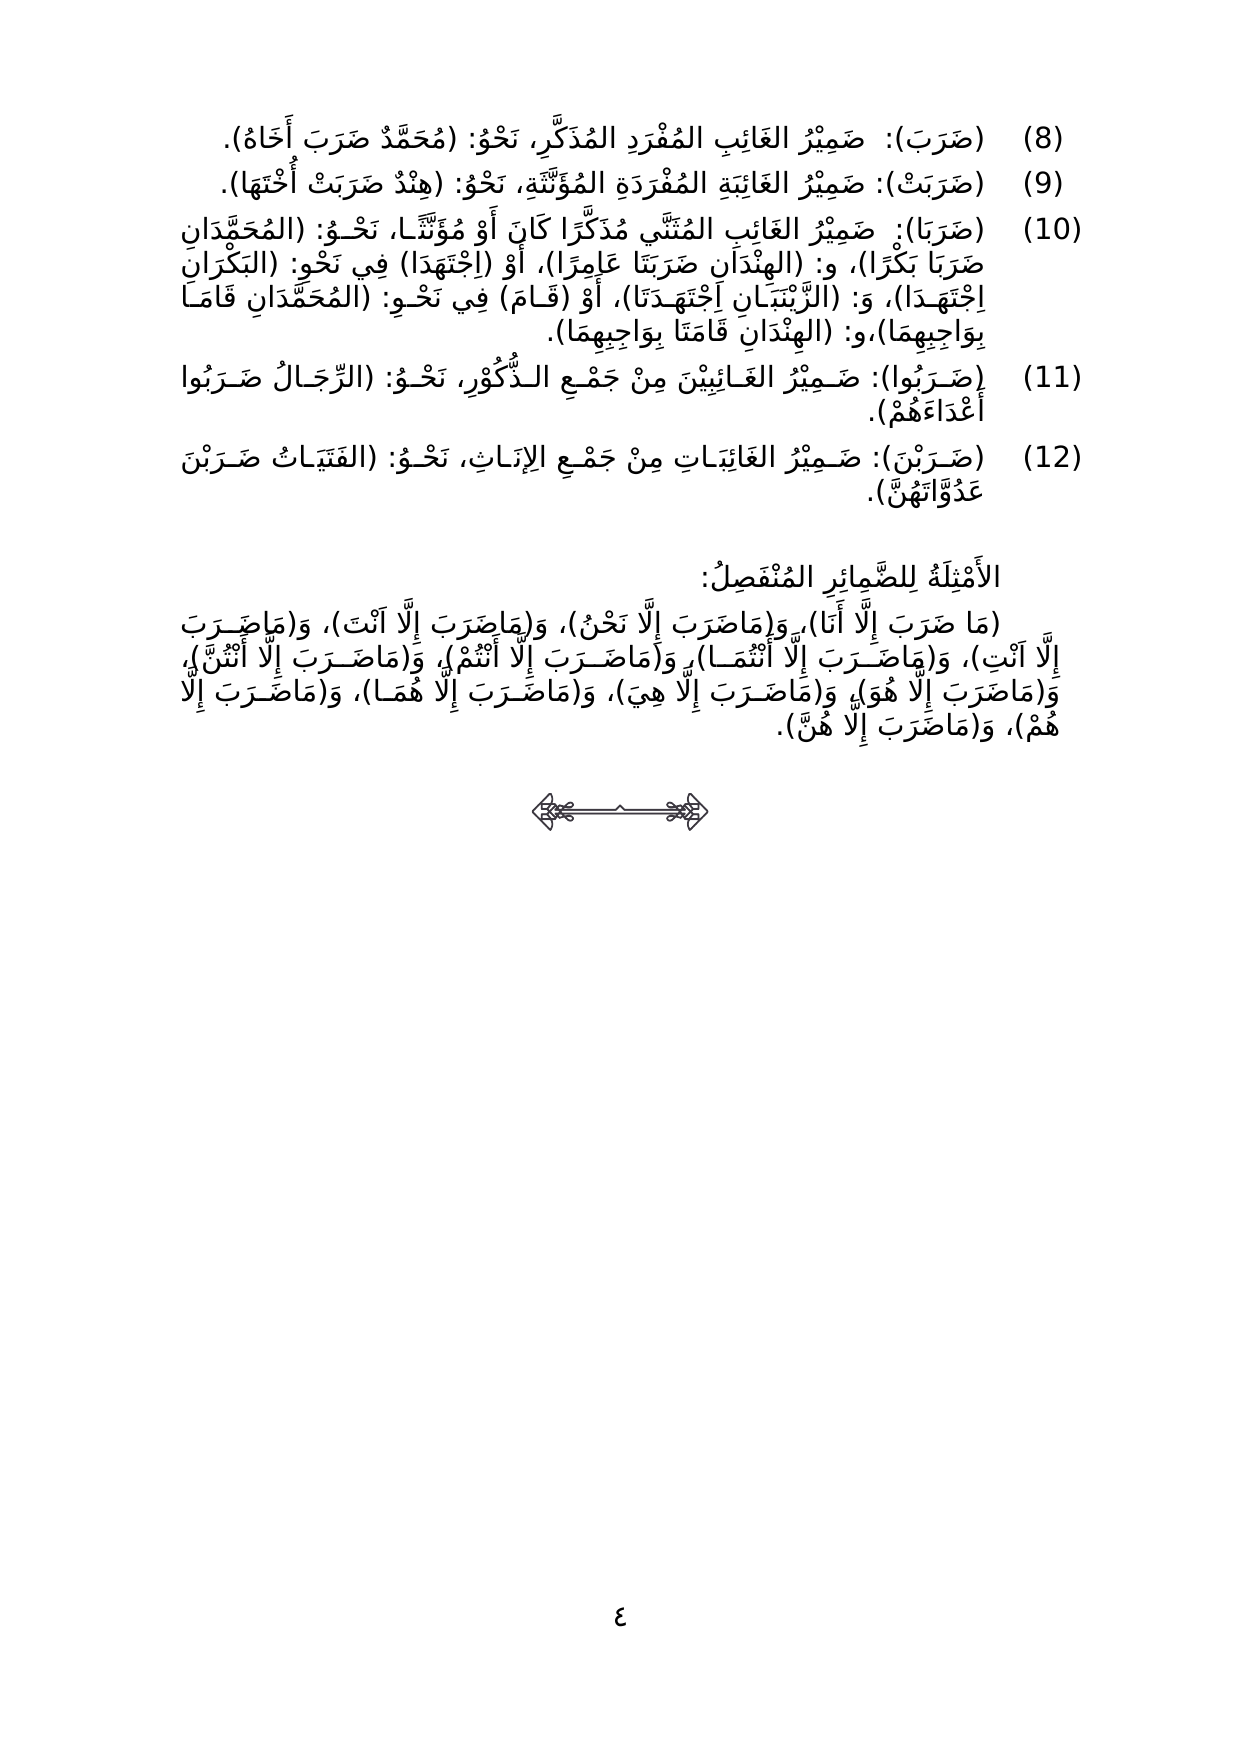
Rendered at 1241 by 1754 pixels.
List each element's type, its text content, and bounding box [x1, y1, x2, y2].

list (ضَرَبَ): ضَمِيْرُ الغَائِبِ المُفْرَدِ المُذَكَّرِ، نَحْوُ: (مُحَمَّدٌ ضَرَبَ أَخَاهُ). [180, 121, 1023, 155]
list (ضَرَبُوا): ضَمِيْرُ الغَائِبِيْنَ مِنْ جَمْعِ الذُّكُوْرِ، نَحْوُ: (الرِّجَالُ ضَرَبُوا أَعْدَاءَهُمْ). [180, 360, 1023, 428]
list (ضَرَبَا): ضَمِيْرُ الغَائِبِ المُثَنَّي مُذَكَّرًا كَانَ أَوْ مُؤَنَّثًا، نَحْوُ: (المُحَمَّدَانِ ضَرَبَا بَكْرًا)، و: (الهِنْدَانِ ضَرَبَتَا عَامِرًا)، أَوْ (اِجْتَهَدَا) فِي نَحْوِ: (البَكْرَانِ اِجْتَهَدَا)، وَ: (الزَّيْنَبَانِ اِجْتَهَدَتَا)، أَوْ (قَامَ) فِي نَحْوِ: (المُحَمَّدَانِ قَامَا بِوَاجِبِهِمَا)،و: (الهِنْدَانِ قَامَتَا بِوَاجِبِهِمَا). [180, 213, 1023, 348]
list (ضَرَبَتْ): ضَمِيْرُ الغَائِبَةِ المُفْرَدَةِ المُؤَنَّثَةِ، نَحْوُ: (هِنْدٌ ضَرَبَتْ أُخْتَهَا). [180, 167, 1023, 201]
picture [531, 793, 709, 831]
list (ضَرَبْنَ): ضَمِيْرُ الغَائِبَاتِ مِنْ جَمْعِ الِإنَاثِ، نَحْوُ: (الفَتَيَاتُ ضَرَبْنَ عَدُوَّاتَهُنَّ). [180, 440, 1023, 508]
text الأَمْثِلَةُ لِلضَّمِائِرِ المُنْفَصِلُ: [180, 561, 1060, 594]
text (مَا ضَرَبَ إِلَّا أَنَا)، وَ(مَاضَرَبَ إِلَّا نَحْنُ)، وَ(مَاضَرَبَ إِلَّا اَنْتَ)، وَ(مَاضَرَبَ إِلَّا اَنْتِ)، وَ(مَاضَرَبَ إِلَّا أَنْتُمَا)، وَ(مَاضَرَبَ إِلَّا أَنْتُمْ)، وَ(مَاضَرَبَ إِلَّا أَنْتُنَّ)، وَ(مَاضَرَبَ إِلَّا هُوَ)، وَ(مَاضَرَبَ إِلَّا هِيَ)، وَ(مَاضَرَبَ إِلَّا هُمَا)، وَ(مَاضَرَبَ إِلَّا هُمْ)، وَ(مَاضَرَبَ إِلَّا هُنَّ). [180, 606, 1060, 742]
